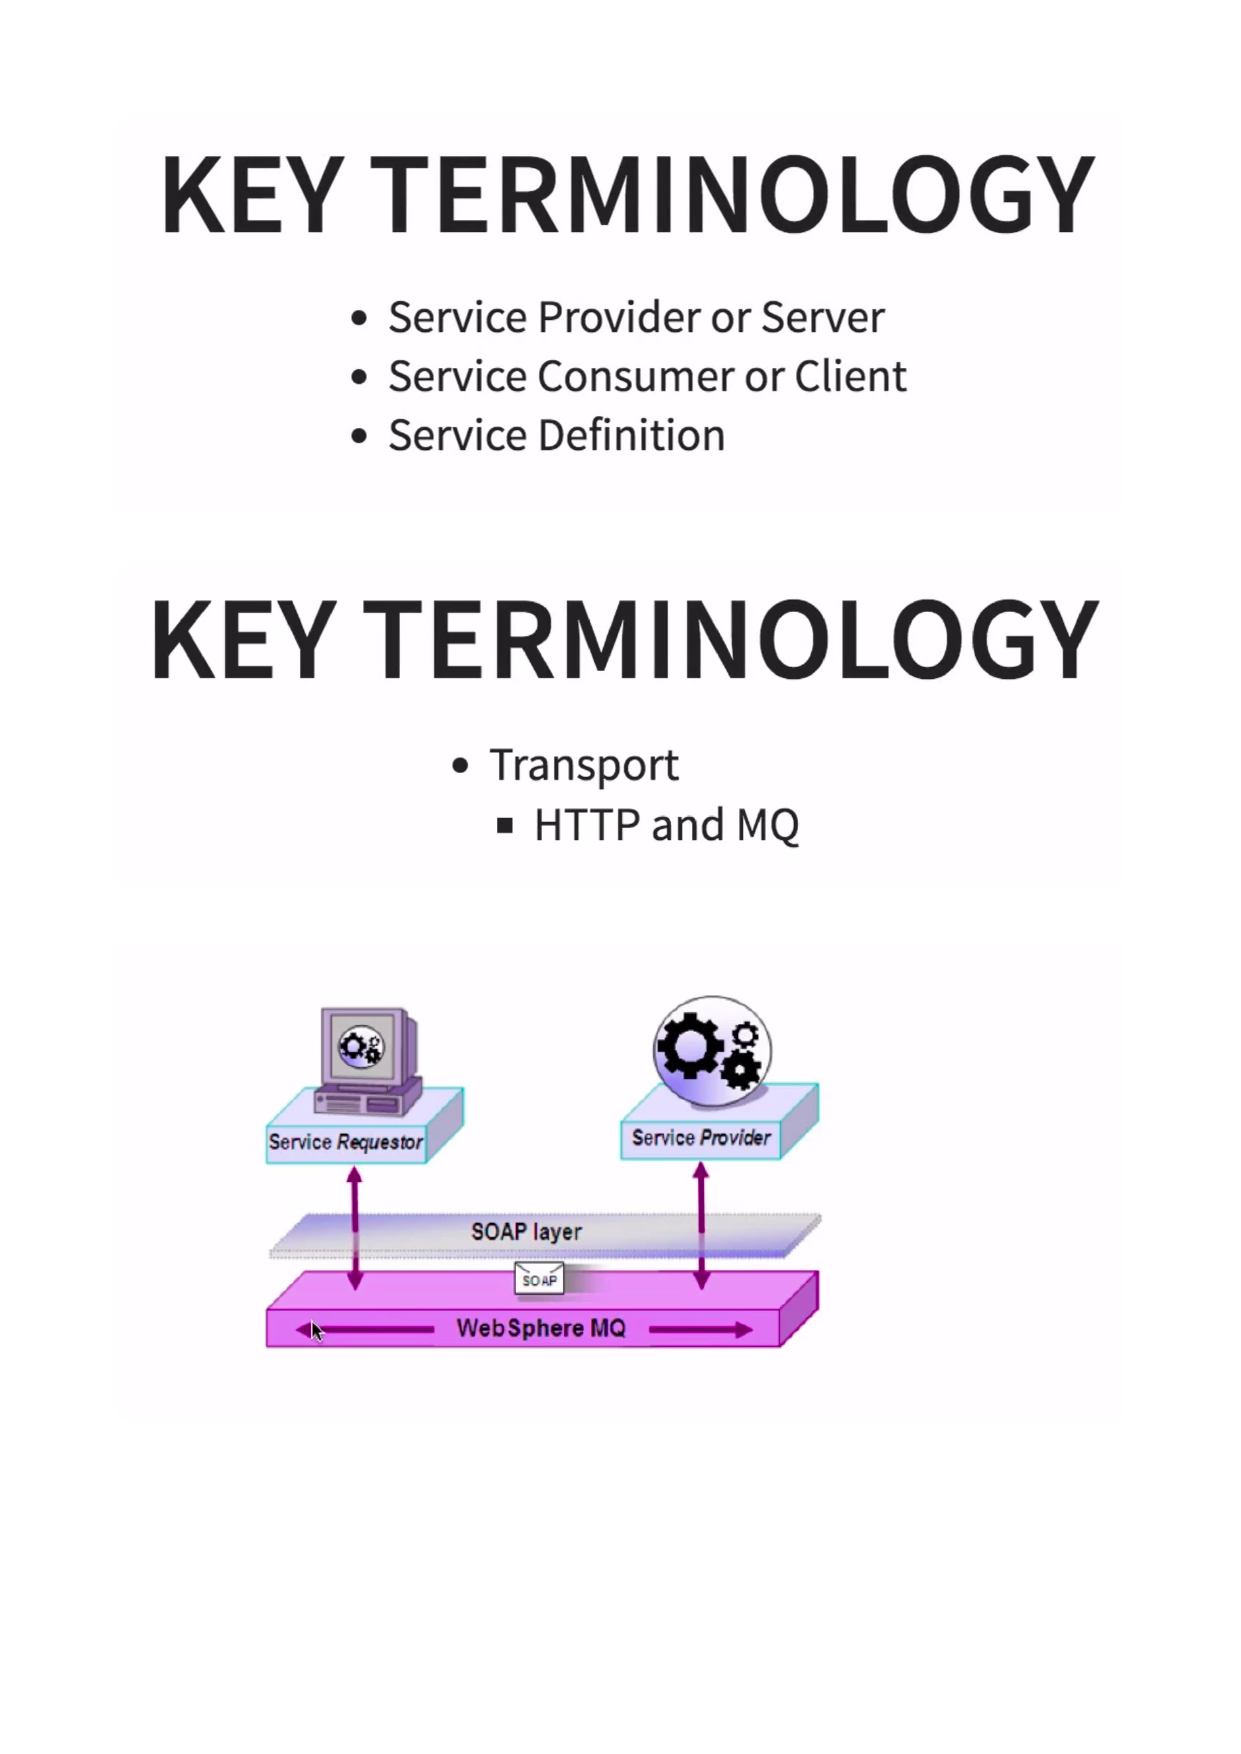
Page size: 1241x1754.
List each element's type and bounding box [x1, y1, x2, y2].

picture [118, 118, 1123, 511]
picture [118, 567, 1123, 887]
picture [118, 943, 1123, 1420]
